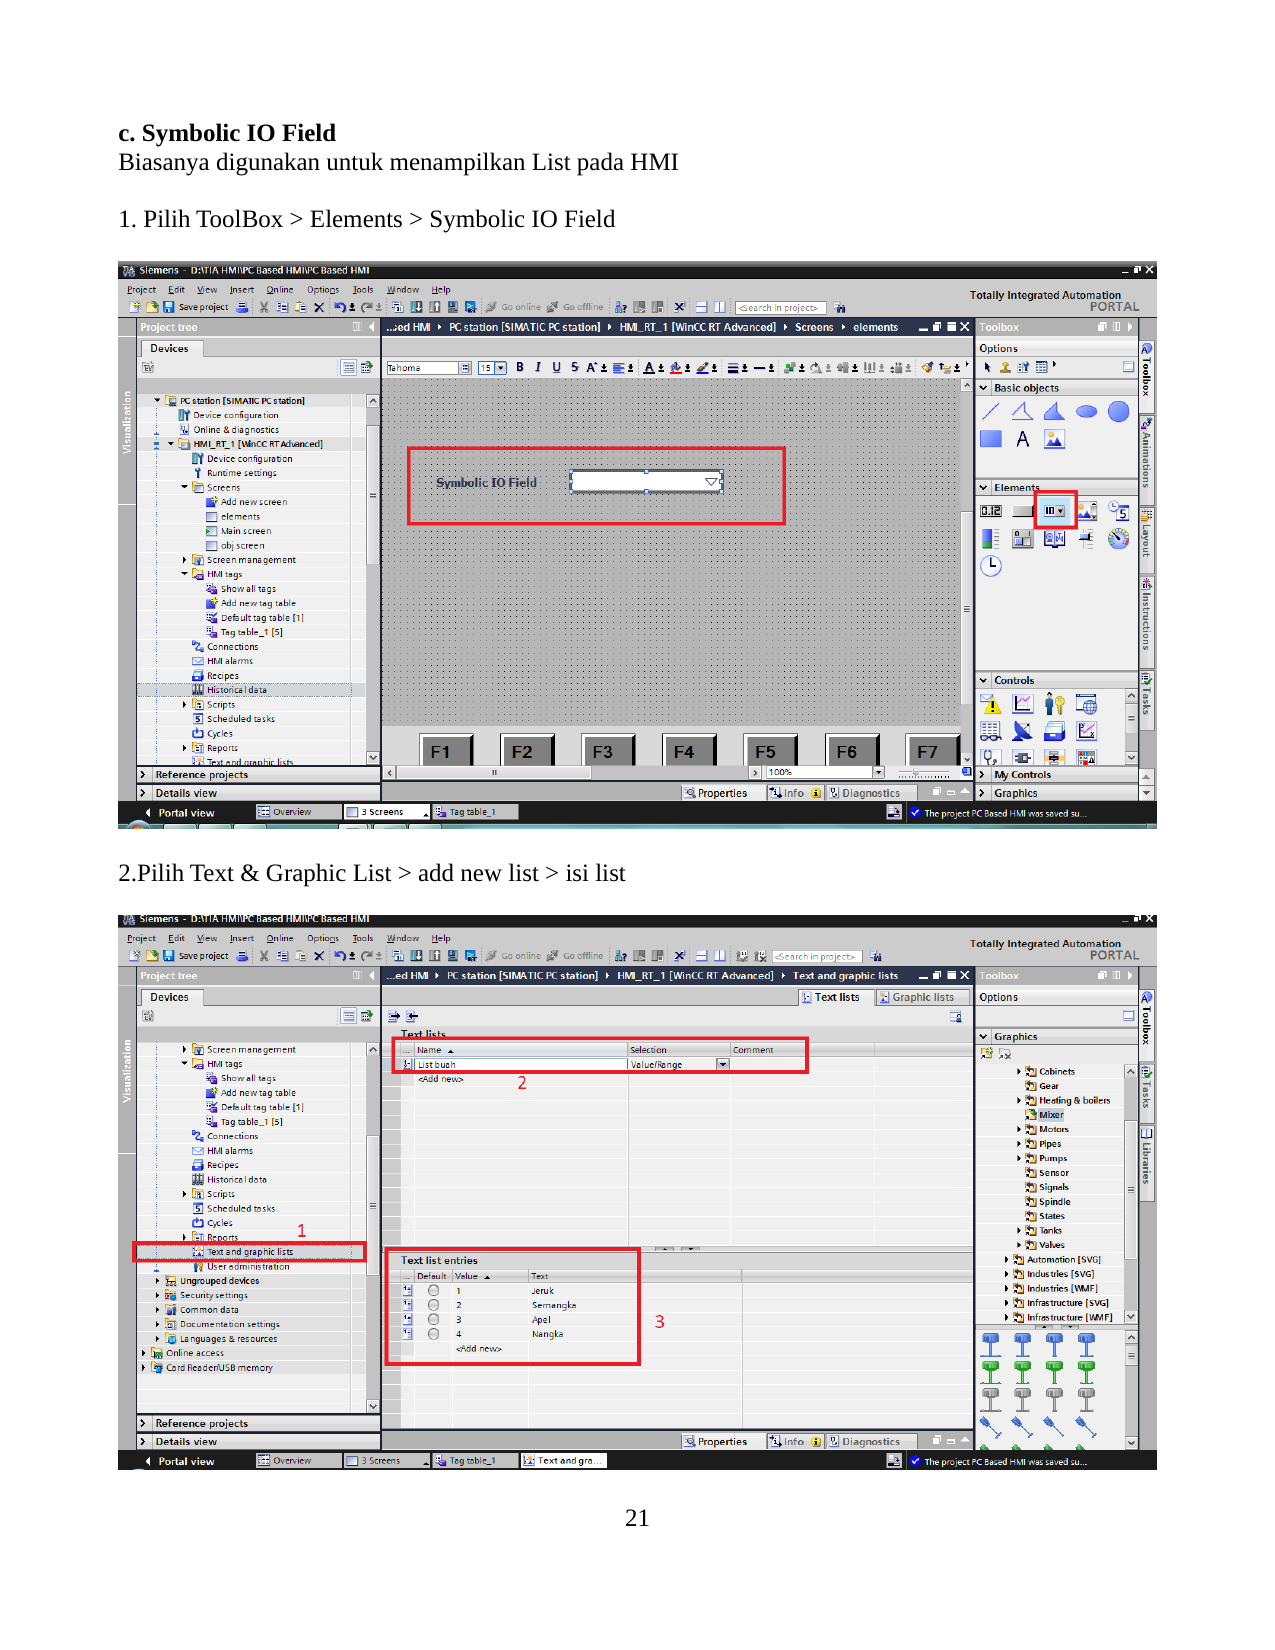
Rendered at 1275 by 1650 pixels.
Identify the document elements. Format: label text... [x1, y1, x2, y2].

text 1. Pilih ToolBox > Elements > Symbolic IO Field [118, 204, 1157, 233]
text c. Symbolic IO Field [118, 118, 1157, 147]
text Biasanya digunakan untuk menampilkan List pada HMI [118, 147, 1157, 176]
text 2.Pilih Text & Graphic List > add new list > isi list [118, 858, 1157, 887]
picture [118, 915, 1157, 1470]
picture [118, 261, 1157, 829]
